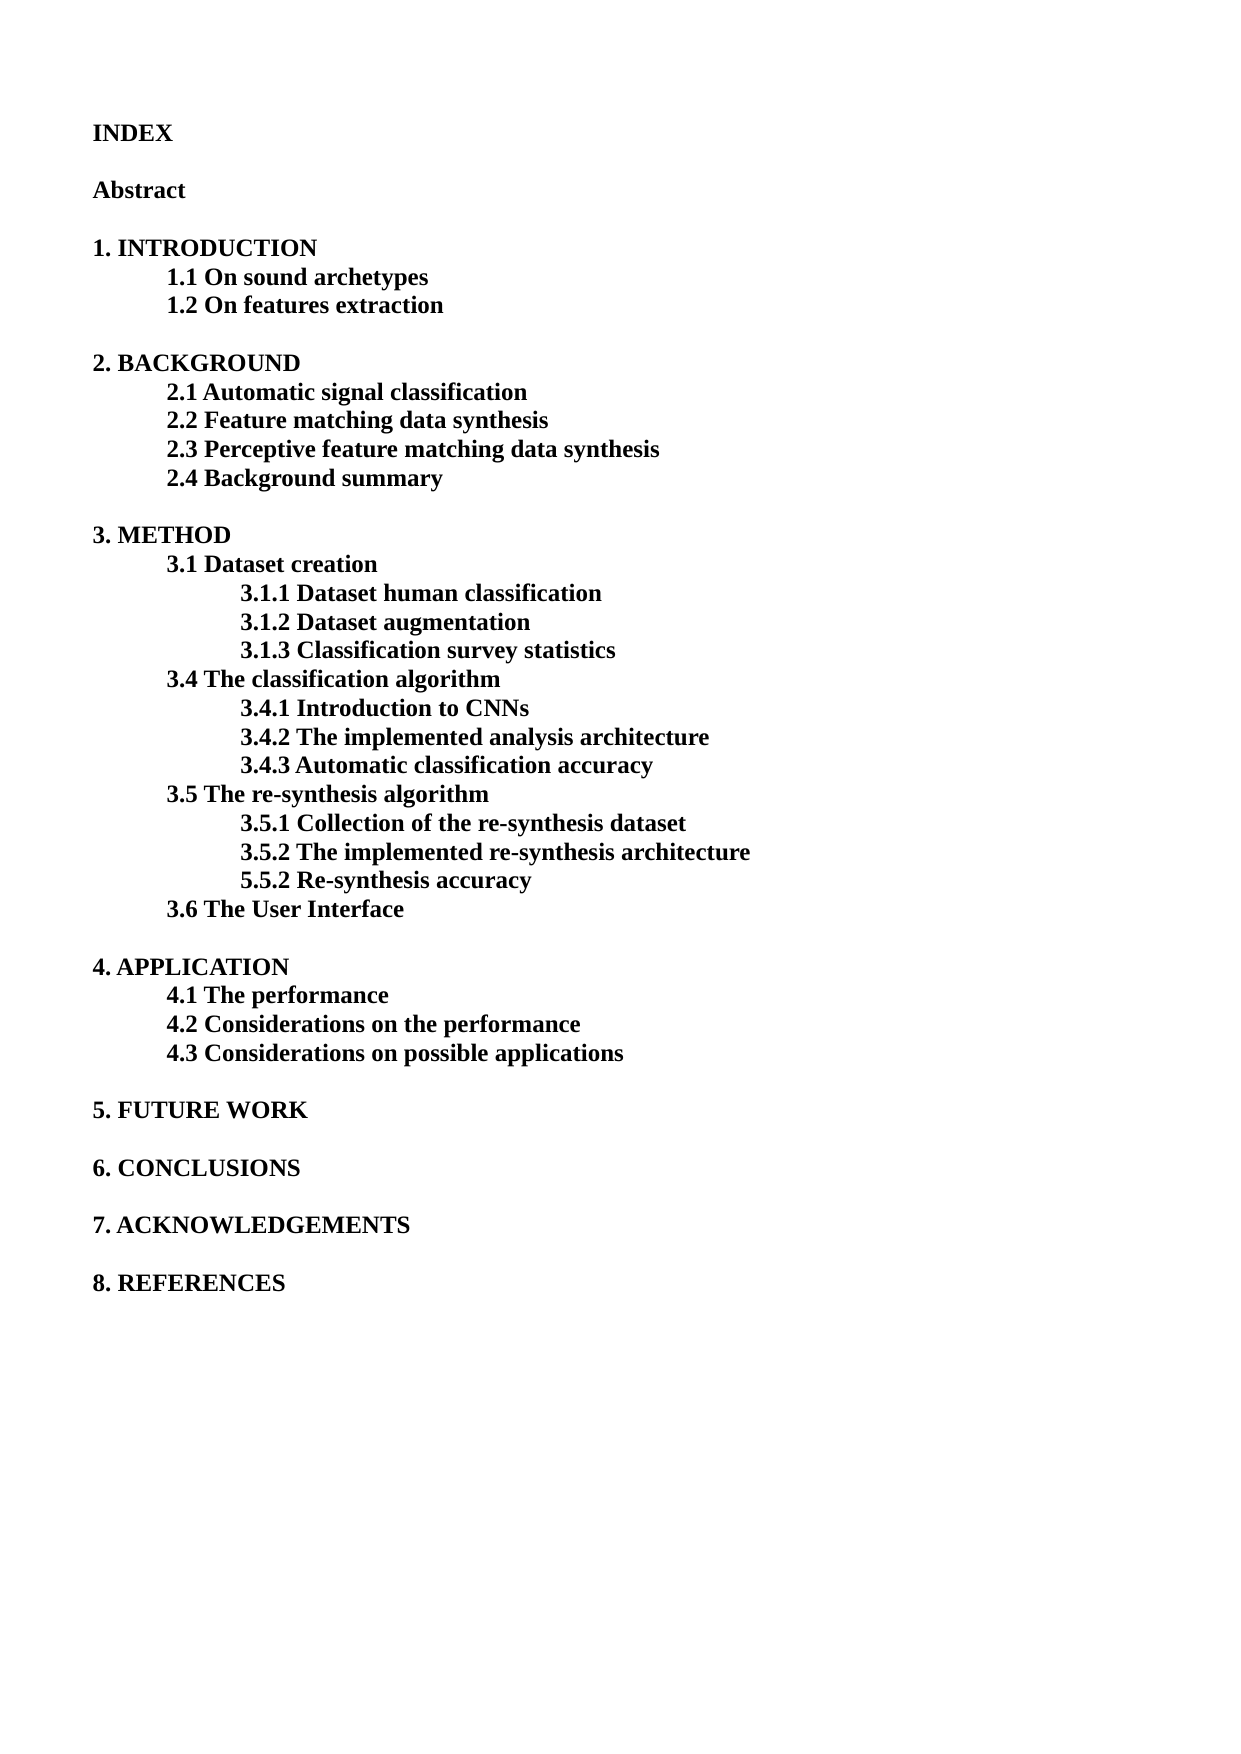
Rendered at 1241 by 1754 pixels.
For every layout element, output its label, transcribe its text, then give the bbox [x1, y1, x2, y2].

text 3.1 Dataset creation [92, 549, 1160, 578]
text 2. BACKGROUND [92, 348, 1160, 377]
text 7. ACKNOWLEDGEMENTS [92, 1211, 1160, 1239]
text 4. APPLICATION [92, 952, 1160, 981]
text 3.5 The re-synthesis algorithm [92, 779, 1160, 808]
text 4.1 The performance [92, 981, 1160, 1009]
text Abstract [92, 176, 1160, 204]
text 3. METHOD [92, 521, 1160, 549]
text INDEX [92, 118, 1160, 147]
text 3.1.2 Dataset augmentation [92, 607, 1160, 636]
text 3.1.1 Dataset human classification [92, 578, 1160, 607]
text 4.3 Considerations on possible applications [92, 1038, 1160, 1067]
text 1. INTRODUCTION [92, 233, 1160, 262]
text 1.2 On features extraction [92, 291, 1160, 319]
text 4.2 Considerations on the performance [92, 1009, 1160, 1038]
text 2.3 Perceptive feature matching data synthesis [92, 434, 1160, 463]
text 2.2 Feature matching data synthesis [92, 406, 1160, 434]
text 5.5.2 Re-synthesis accuracy [92, 866, 1160, 894]
text 3.4.3 Automatic classification accuracy [92, 751, 1160, 779]
text 6. CONCLUSIONS [92, 1153, 1160, 1182]
text 3.4 The classification algorithm [92, 664, 1160, 693]
text 3.6 The User Interface [92, 894, 1160, 923]
text 3.1.3 Classification survey statistics [92, 636, 1160, 664]
text 2.4 Background summary [92, 463, 1160, 492]
text 8. REFERENCES [92, 1268, 1160, 1297]
text 1.1 On sound archetypes [92, 262, 1160, 291]
text 2.1 Automatic signal classification [92, 377, 1160, 406]
text 5. FUTURE WORK [92, 1096, 1160, 1124]
text 3.5.2 The implemented re-synthesis architecture [92, 837, 1160, 866]
text 3.4.2 The implemented analysis architecture [92, 722, 1160, 751]
text 3.5.1 Collection of the re-synthesis dataset [92, 808, 1160, 837]
text 3.4.1 Introduction to CNNs [92, 693, 1160, 722]
